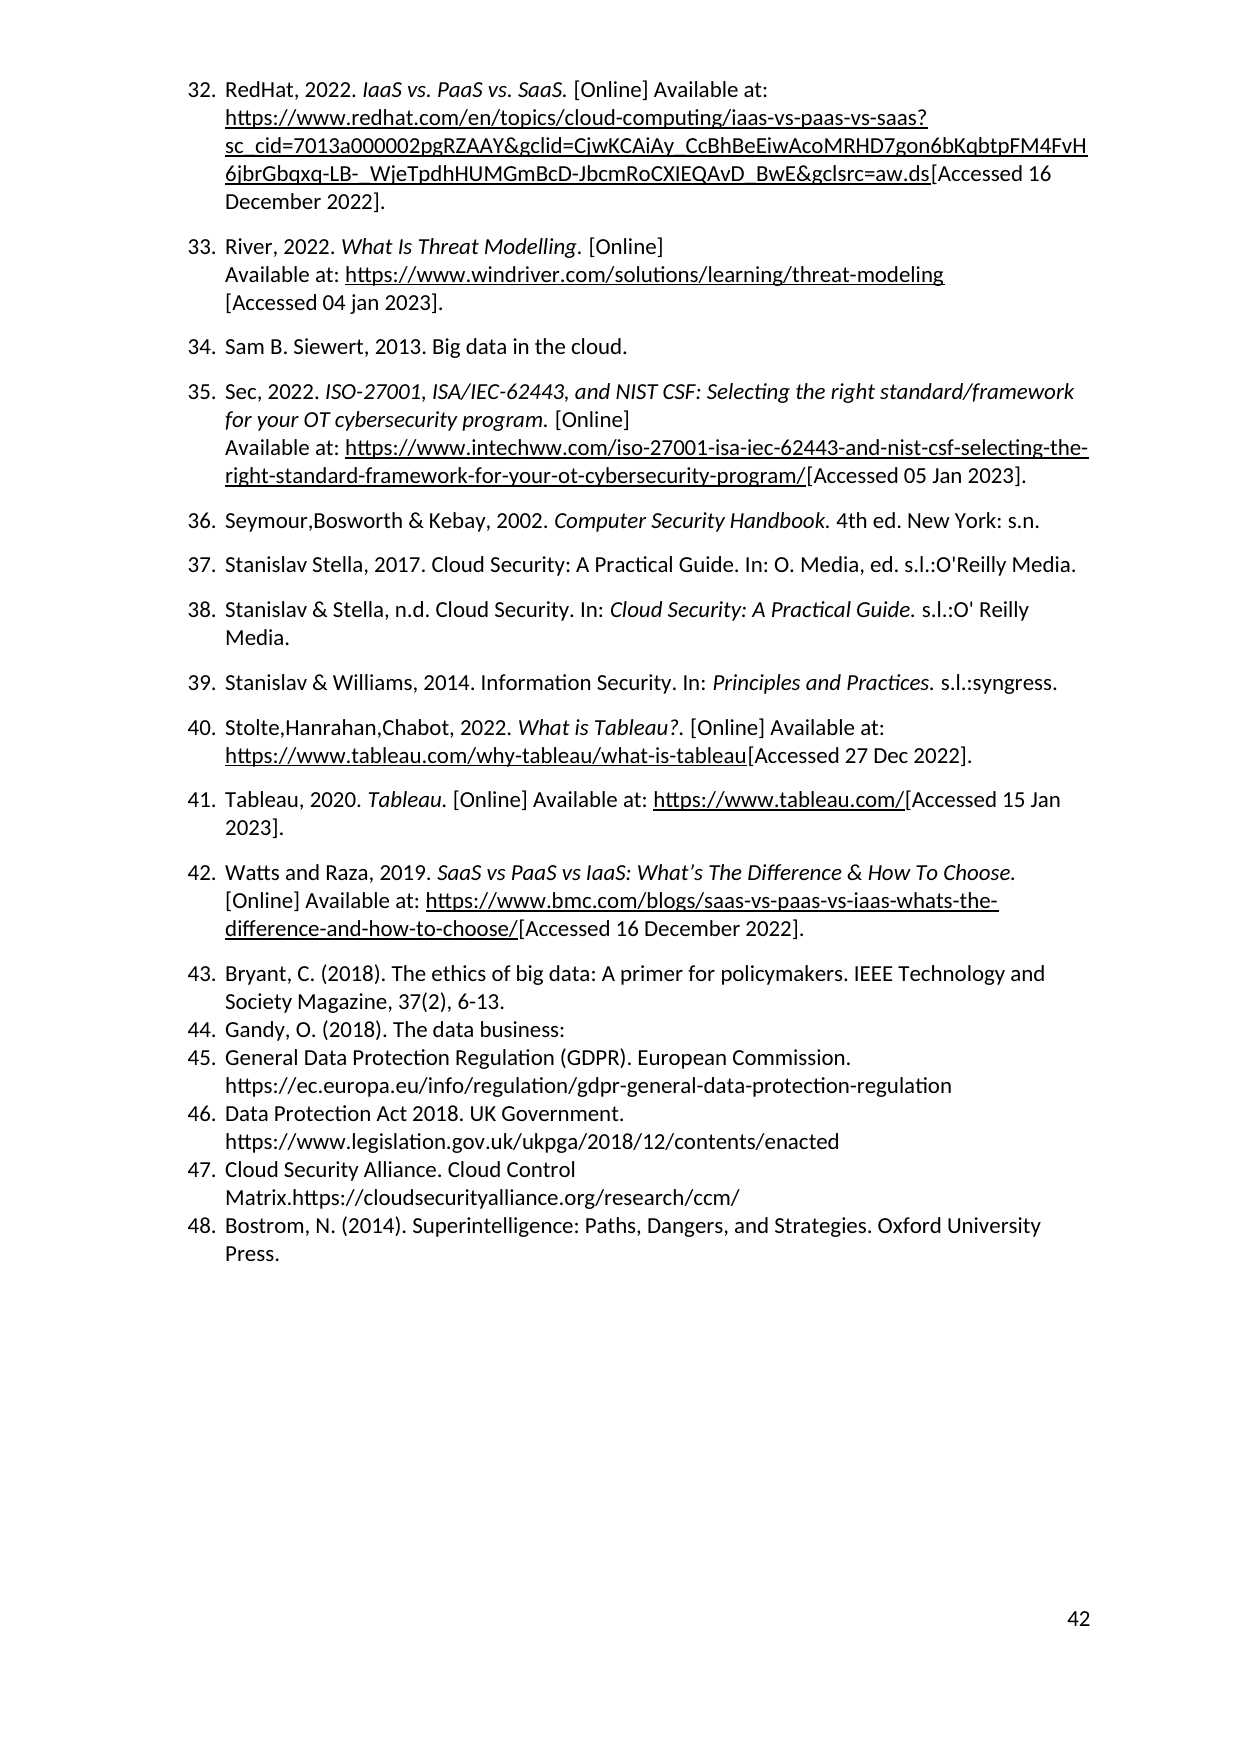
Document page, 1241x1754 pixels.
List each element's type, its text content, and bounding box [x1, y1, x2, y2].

list Stanislav & Williams, 2014. Information Security. In: Principles and Practices. s.l.:syngress. [187, 668, 1090, 696]
list River, 2022. What Is Threat Modelling. [Online] Available at: https://www.windriver.com/solutions/learning/threat-modeling [Accessed 04 jan 2023]. [187, 232, 1090, 316]
list Stolte,Hanrahan,Chabot, 2022. What is Tableau?. [Online] Available at: https://www.tableau.com/why-tableau/what-is-tableau[Accessed 27 Dec 2022]. [187, 713, 1090, 769]
list Sec, 2022. ISO-27001, ISA/IEC-62443, and NIST CSF: Selecting the right standard/framework for your OT cybersecurity program. [Online] Available at: https://www.intechww.com/iso-27001-isa-iec-62443-and-nist-csf-selecting-the-right-standard-framework-for-your-ot-cybersecurity-program/[Accessed 05 Jan 2023]. [187, 377, 1090, 489]
list Sam B. Siewert, 2013. Big data in the cloud. [187, 332, 1090, 361]
list Seymour,Bosworth & Kebay, 2002. Computer Security Handbook. 4th ed. New York: s.n. [187, 506, 1090, 534]
list Gandy, O. (2018). The data business: [187, 1015, 1090, 1043]
list Bostrom, N. (2014). Superintelligence: Paths, Dangers, and Strategies. Oxford University Press. [187, 1211, 1090, 1267]
list Data Protection Act 2018. UK Government. https://www.legislation.gov.uk/ukpga/2018/12/contents/enacted [187, 1099, 1090, 1155]
list Bryant, C. (2018). The ethics of big data: A primer for policymakers. IEEE Technology and Society Magazine, 37(2), 6-13. [187, 959, 1090, 1015]
list RedHat, 2022. IaaS vs. PaaS vs. SaaS. [Online] Available at: https://www.redhat.com/en/topics/cloud-computing/iaas-vs-paas-vs-saas?sc_cid=7013a000002pgRZAAY&gclid=CjwKCAiAy_CcBhBeEiwAcoMRHD7gon6bKqbtpFM4FvH6jbrGbqxq-LB-_WjeTpdhHUMGmBcD-JbcmRoCXIEQAvD_BwE&gclsrc=aw.ds[Accessed 16 December 2022]. [187, 75, 1090, 215]
list Stanislav & Stella, n.d. Cloud Security. In: Cloud Security: A Practical Guide. s.l.:O' Reilly Media. [187, 595, 1090, 651]
list Watts and Raza, 2019. SaaS vs PaaS vs IaaS: What’s The Difference & How To Choose. [Online] Available at: https://www.bmc.com/blogs/saas-vs-paas-vs-iaas-whats-the-difference-and-how-to-choose/[Accessed 16 December 2022]. [187, 858, 1090, 942]
list Cloud Security Alliance. Cloud Control Matrix.https://cloudsecurityalliance.org/research/ccm/ [187, 1155, 1090, 1211]
list Stanislav Stella, 2017. Cloud Security: A Practical Guide. In: O. Media, ed. s.l.:O'Reilly Media. [187, 551, 1090, 579]
list Tableau, 2020. Tableau. [Online] Available at: https://www.tableau.com/[Accessed 15 Jan 2023]. [187, 785, 1090, 841]
list General Data Protection Regulation (GDPR). European Commission. https://ec.europa.eu/info/regulation/gdpr-general-data-protection-regulation [187, 1043, 1090, 1099]
